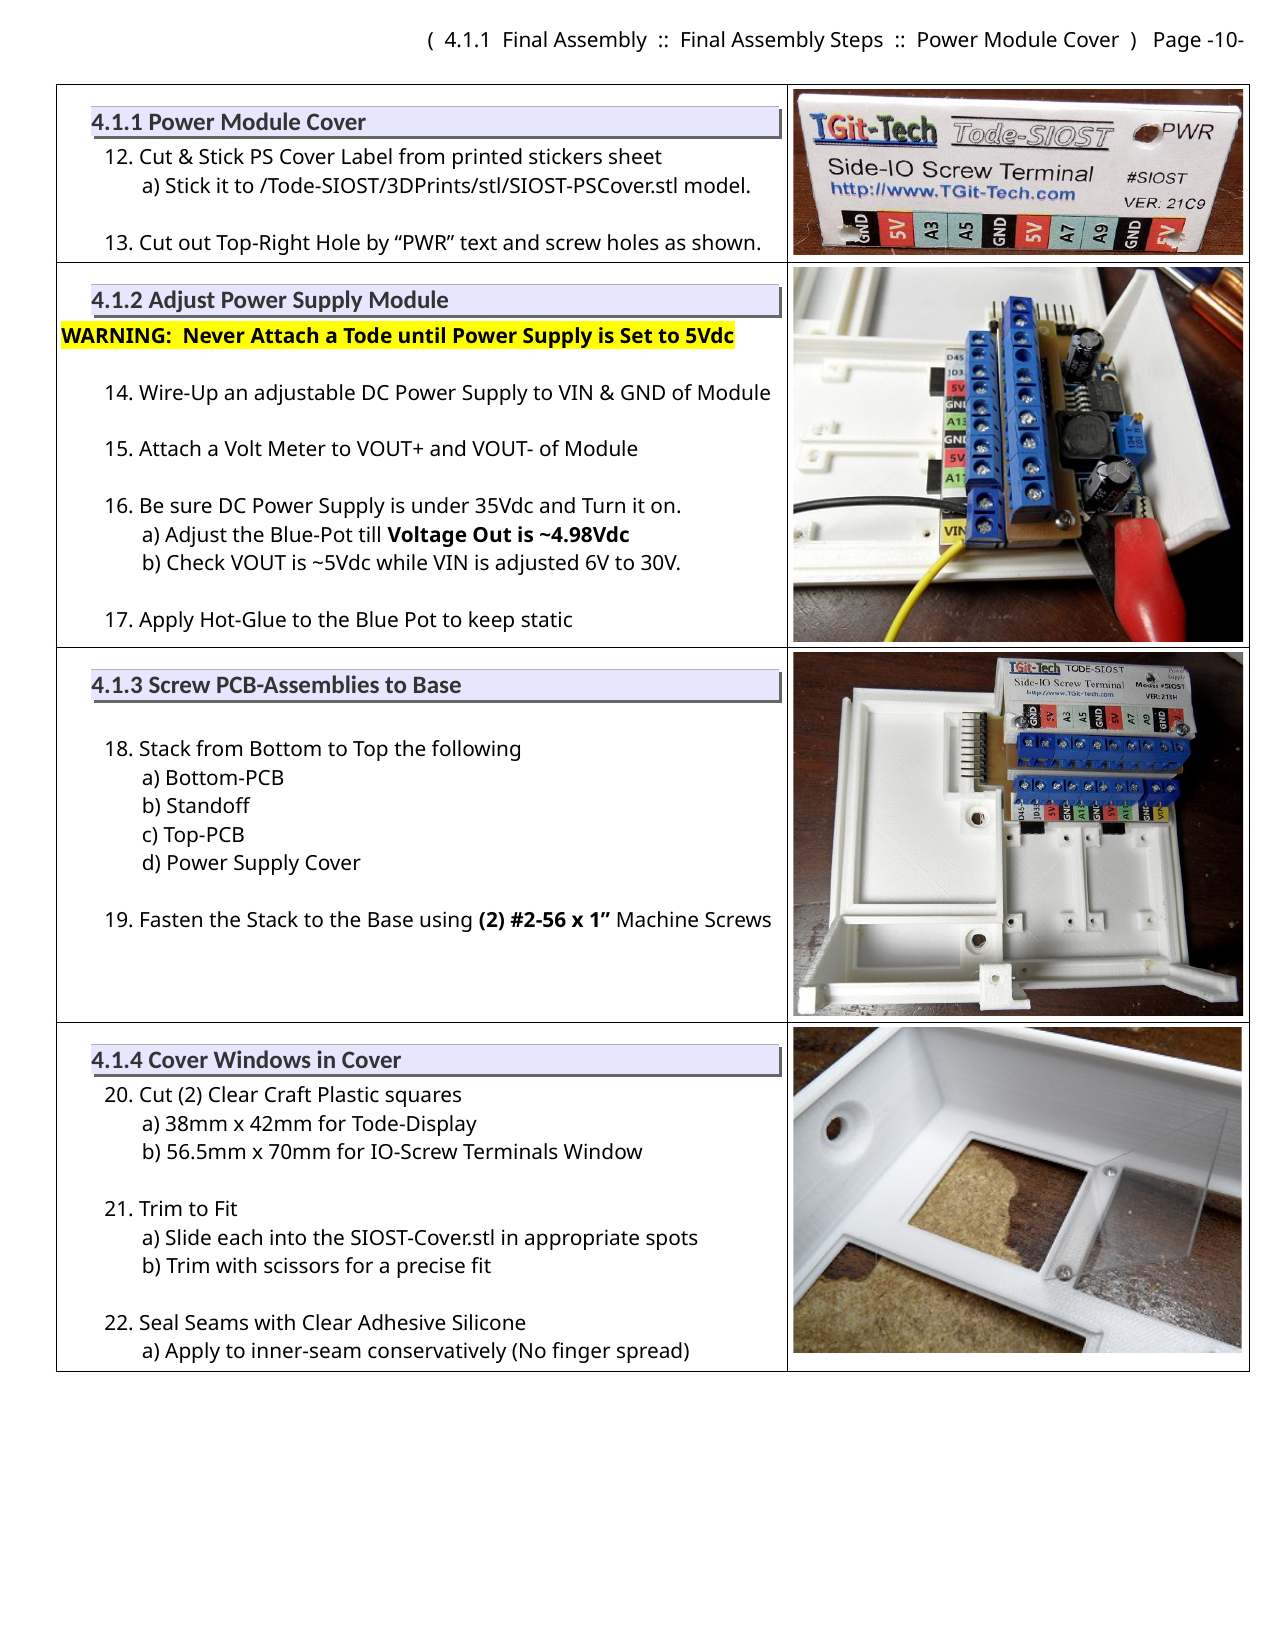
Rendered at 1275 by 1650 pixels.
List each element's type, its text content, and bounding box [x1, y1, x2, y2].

picture [793, 652, 1244, 1016]
table_cell Cover Windows in Cover Cut (2) Clear Craft Plastic squares 38mm x 42mm for Tode-Display 56.5mm x 70mm for IO-Screw Terminals Window Trim to Fit Slide each into the SIOST-Cover.stl in appropriate spots Trim with scissors for a precise fit Seal Seams with Clear Adhesive Silicone Apply to inner-seam conservatively (No finger spread) [57, 1023, 787, 1371]
table_cell [788, 1023, 1249, 1371]
table_cell [788, 648, 1249, 1022]
table_cell Screw PCB-Assemblies to Base Stack from Bottom to Top the following Bottom-PCB Standoff Top-PCB Power Supply Cover Fasten the Stack to the Base using (2) #2-56 x 1” Machine Screws [57, 648, 787, 1022]
table_header Power Module Cover Cut & Stick PS Cover Label from printed stickers sheet Stick it to /Tode-SIOST/3DPrints/stl/SIOST-PSCover.stl model. Cut out Top-Right Hole by “PWR” text and screw holes as shown. [57, 85, 787, 262]
table_cell Adjust Power Supply Module WARNING: Never Attach a Tode until Power Supply is Set to 5Vdc Wire-Up an adjustable DC Power Supply to VIN & GND of Module Attach a Volt Meter to VOUT+ and VOUT- of Module Be sure DC Power Supply is under 35Vdc and Turn it on. Adjust the Blue-Pot till Voltage Out is ~4.98Vdc Check VOUT is ~5Vdc while VIN is adjusted 6V to 30V. Apply Hot-Glue to the Blue Pot to keep static [57, 263, 787, 647]
table_header [788, 85, 1249, 262]
picture [793, 89, 1244, 255]
table_cell [788, 263, 1249, 647]
picture [793, 267, 1244, 642]
picture [793, 1027, 1242, 1353]
